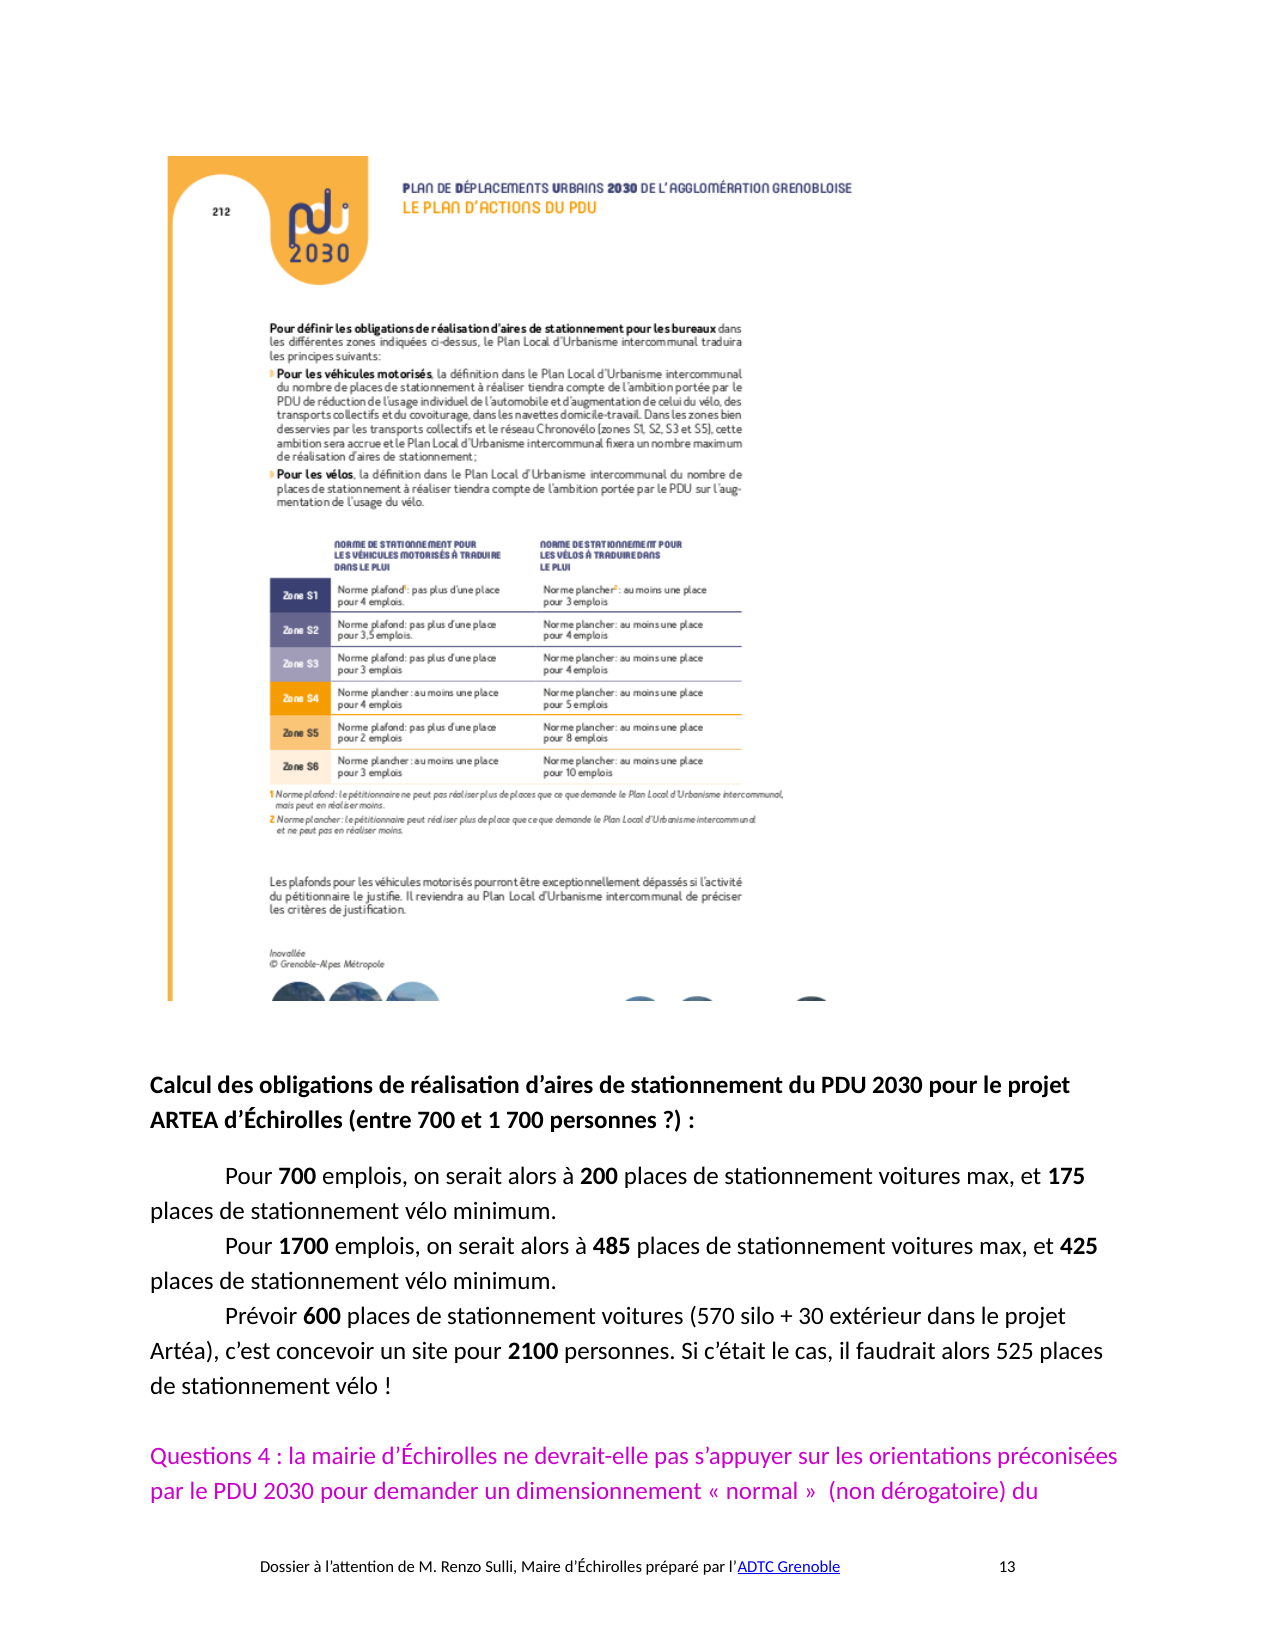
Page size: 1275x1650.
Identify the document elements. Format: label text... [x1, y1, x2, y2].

text Pour 1700 emplois, on serait alors à 485 places de stationnement voitures max, et 425 places de stationnement vélo minimum. [150, 1230, 1125, 1296]
text Questions 4 : la mairie d’Échirolles ne devrait-elle pas s’appuyer sur les orientations préconisées par le PDU 2030 pour demander un dimensionnement « normal » (non dérogatoire) du [150, 1440, 1125, 1506]
text Prévoir 600 places de stationnement voitures (570 silo + 30 extérieur dans le projet Artéa), c’est concevoir un site pour 2100 personnes. Si c’était le cas, il faudrait alors 525 places de stationnement vélo ! [150, 1300, 1125, 1401]
picture [167, 156, 910, 1001]
text Pour 700 emplois, on serait alors à 200 places de stationnement voitures max, et 175 places de stationnement vélo minimum. [150, 1160, 1125, 1226]
text Calcul des obligations de réalisation d’aires de stationnement du PDU 2030 pour le projet ARTEA d’Échirolles (entre 700 et 1 700 personnes ?) : [150, 1069, 1125, 1135]
